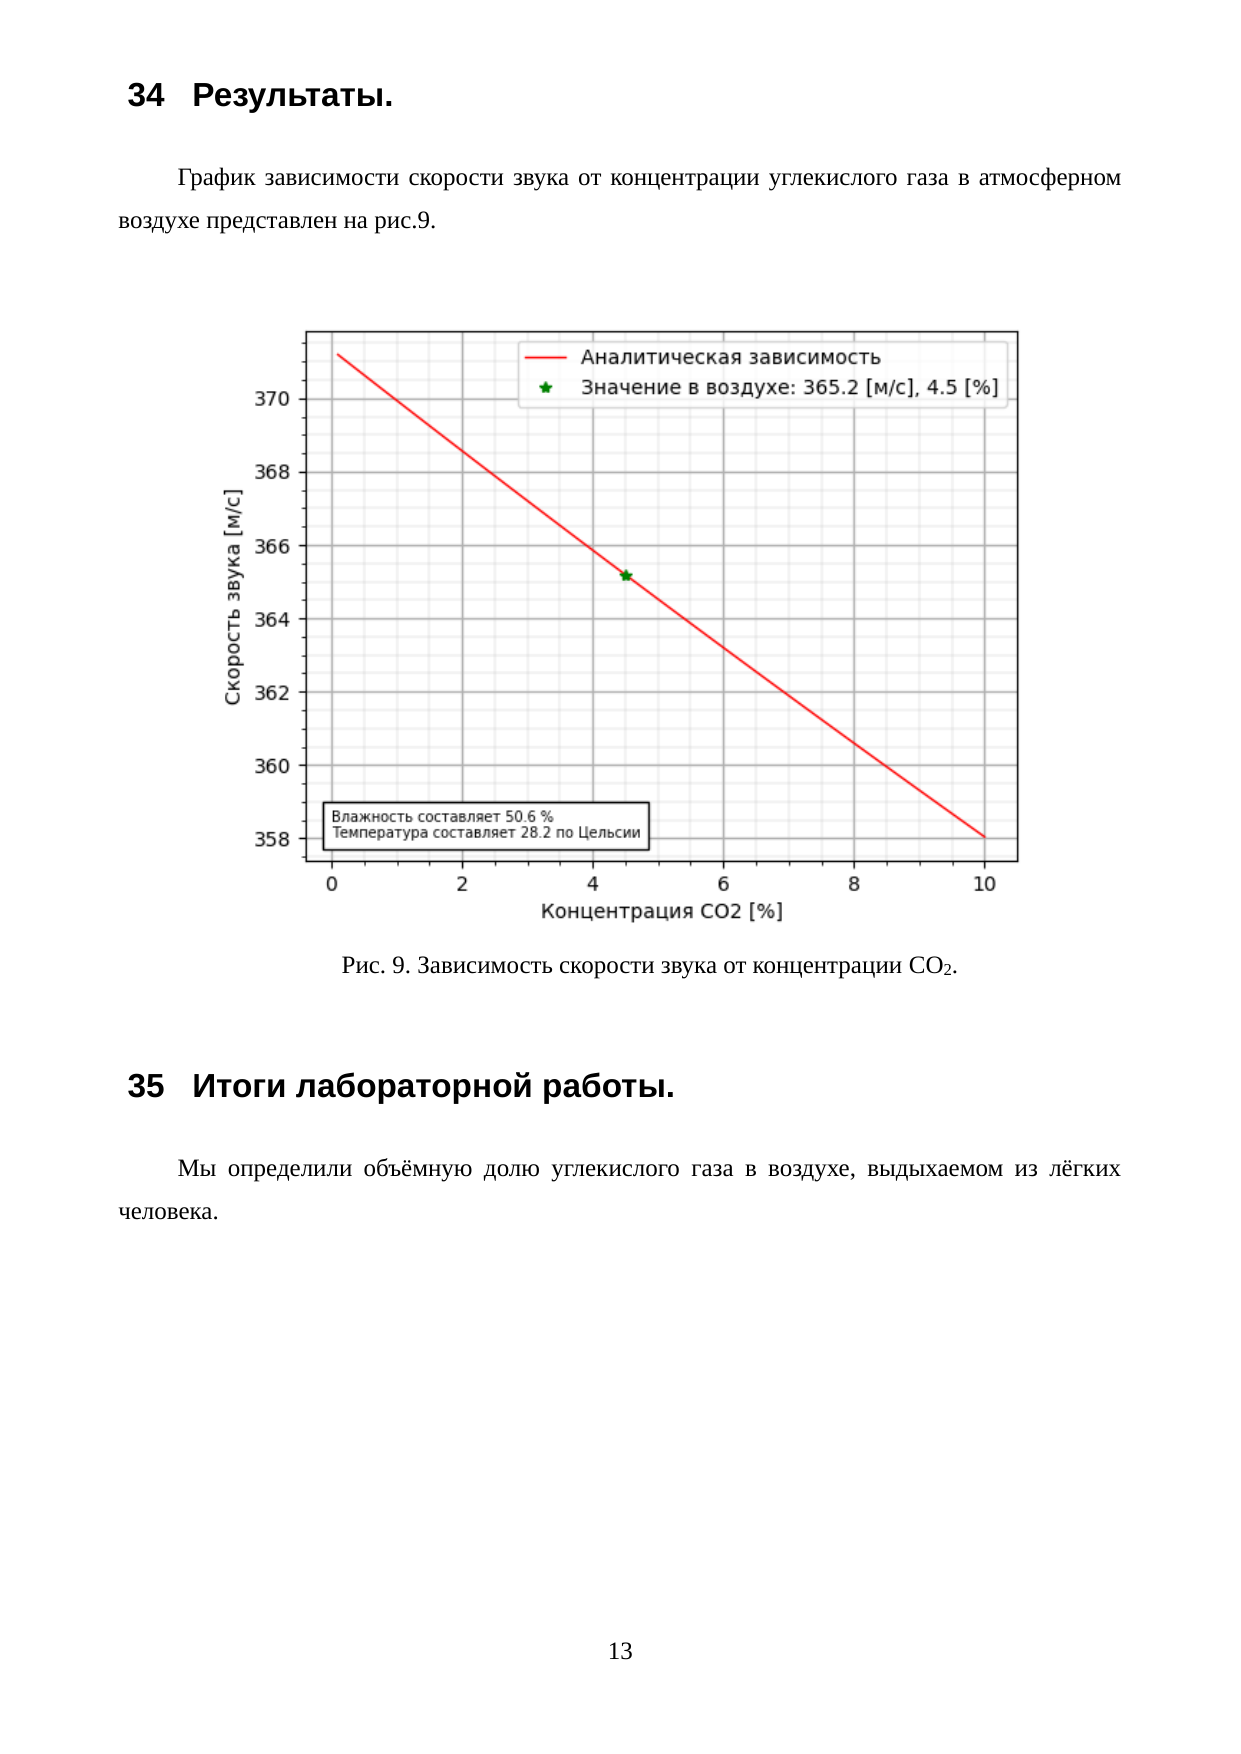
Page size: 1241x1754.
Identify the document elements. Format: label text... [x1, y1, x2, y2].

subtitle Результаты. [118, 75, 1122, 113]
text Рис. 9. Зависимость скорости звука от концентрации CO2. [118, 951, 1122, 979]
text График зависимости скорости звука от концентрации углекислого газа в атмосферном воздухе представлен на рис.9. [118, 162, 1122, 234]
subtitle Итоги лабораторной работы. [118, 1066, 1122, 1105]
text Мы определили объёмную долю углекислого газа в воздухе, выдыхаемом из лёгких человека. [118, 1153, 1122, 1225]
